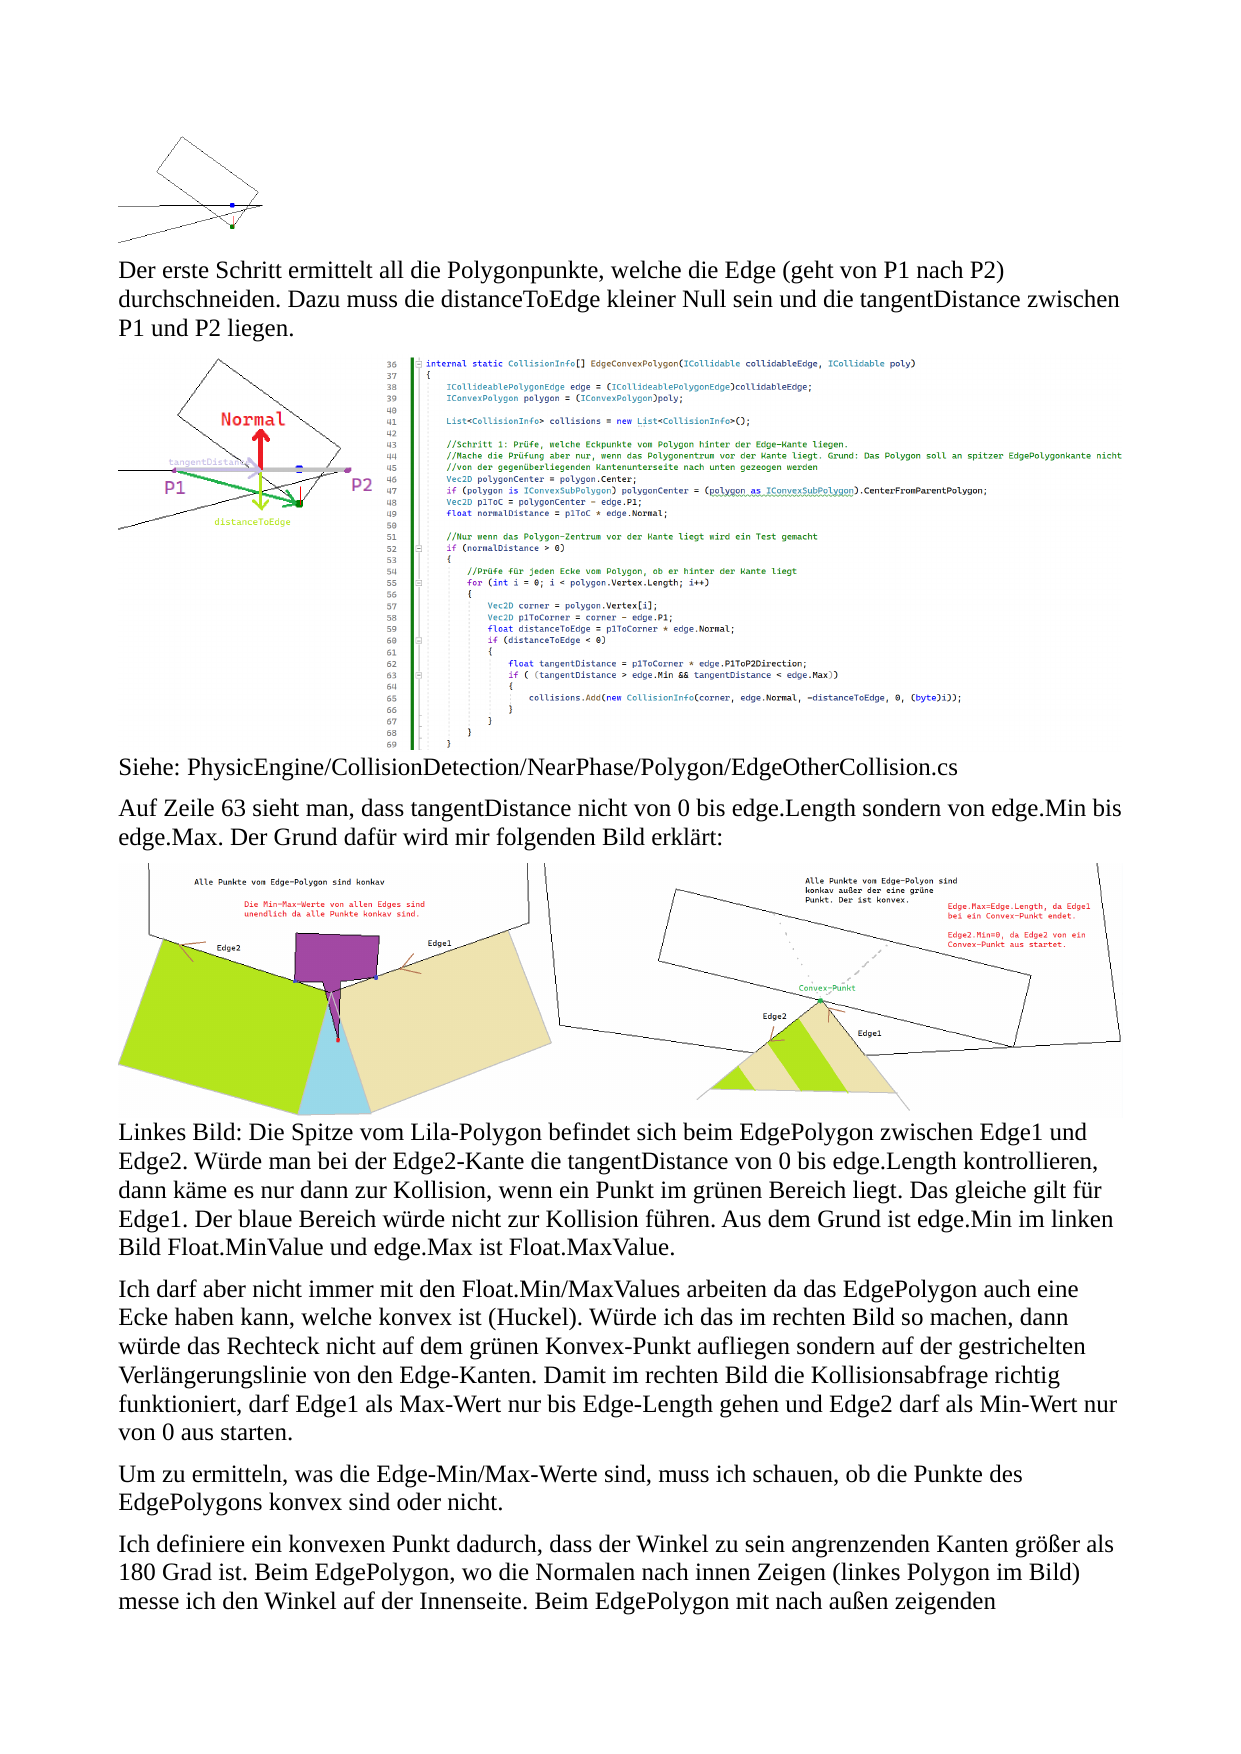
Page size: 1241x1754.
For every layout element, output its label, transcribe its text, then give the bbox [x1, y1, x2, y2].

picture [118, 354, 1123, 752]
text Ich darf aber nicht immer mit den Float.Min/MaxValues arbeiten da das EdgePolygon auch eine Ecke haben kann, welche konvex ist (Huckel). Würde ich das im rechten Bild so machen, dann würde das Rechteck nicht auf dem grünen Konvex-Punkt aufliegen sondern auf der gestrichelten Verlängerungslinie von den Edge-Kanten. Damit im rechten Bild die Kollisionsabfrage richtig funktioniert, darf Edge1 als Max-Wert nur bis Edge-Length gehen und Edge2 darf als Min-Wert nur von 0 aus starten. [118, 1274, 1122, 1446]
picture [118, 118, 282, 256]
picture [118, 863, 1123, 1118]
text Der erste Schritt ermittelt all die Polygonpunkte, welche die Edge (geht von P1 nach P2) durchschneiden. Dazu muss die distanceToEdge kleiner Null sein und die tangentDistance zwischen P1 und P2 liegen. [118, 118, 1122, 342]
text Um zu ermitteln, was die Edge-Min/Max-Werte sind, muss ich schauen, ob die Punkte des EdgePolygons konvex sind oder nicht. [118, 1459, 1122, 1516]
text Siehe: PhysicEngine/CollisionDetection/NearPhase/Polygon/EdgeOtherCollision.cs [118, 752, 1122, 781]
text Ich definiere ein konvexen Punkt dadurch, dass der Winkel zu sein angrenzenden Kanten größer als 180 Grad ist. Beim EdgePolygon, wo die Normalen nach innen Zeigen (linkes Polygon im Bild) messe ich den Winkel auf der Innenseite. Beim EdgePolygon mit nach außen zeigenden [118, 1529, 1122, 1615]
text Auf Zeile 63 sieht man, dass tangentDistance nicht von 0 bis edge.Length sondern von edge.Min bis edge.Max. Der Grund dafür wird mir folgenden Bild erklärt: [118, 793, 1122, 851]
text Linkes Bild: Die Spitze vom Lila-Polygon befindet sich beim EdgePolygon zwischen Edge1 und Edge2. Würde man bei der Edge2-Kante die tangentDistance von 0 bis edge.Length kontrollieren, dann käme es nur dann zur Kollision, wenn ein Punkt im grünen Bereich liegt. Das gleiche gilt für Edge1. Der blaue Bereich würde nicht zur Kollision führen. Aus dem Grund ist edge.Min im linken Bild Float.MinValue und edge.Max ist Float.MaxValue. [118, 1118, 1122, 1261]
